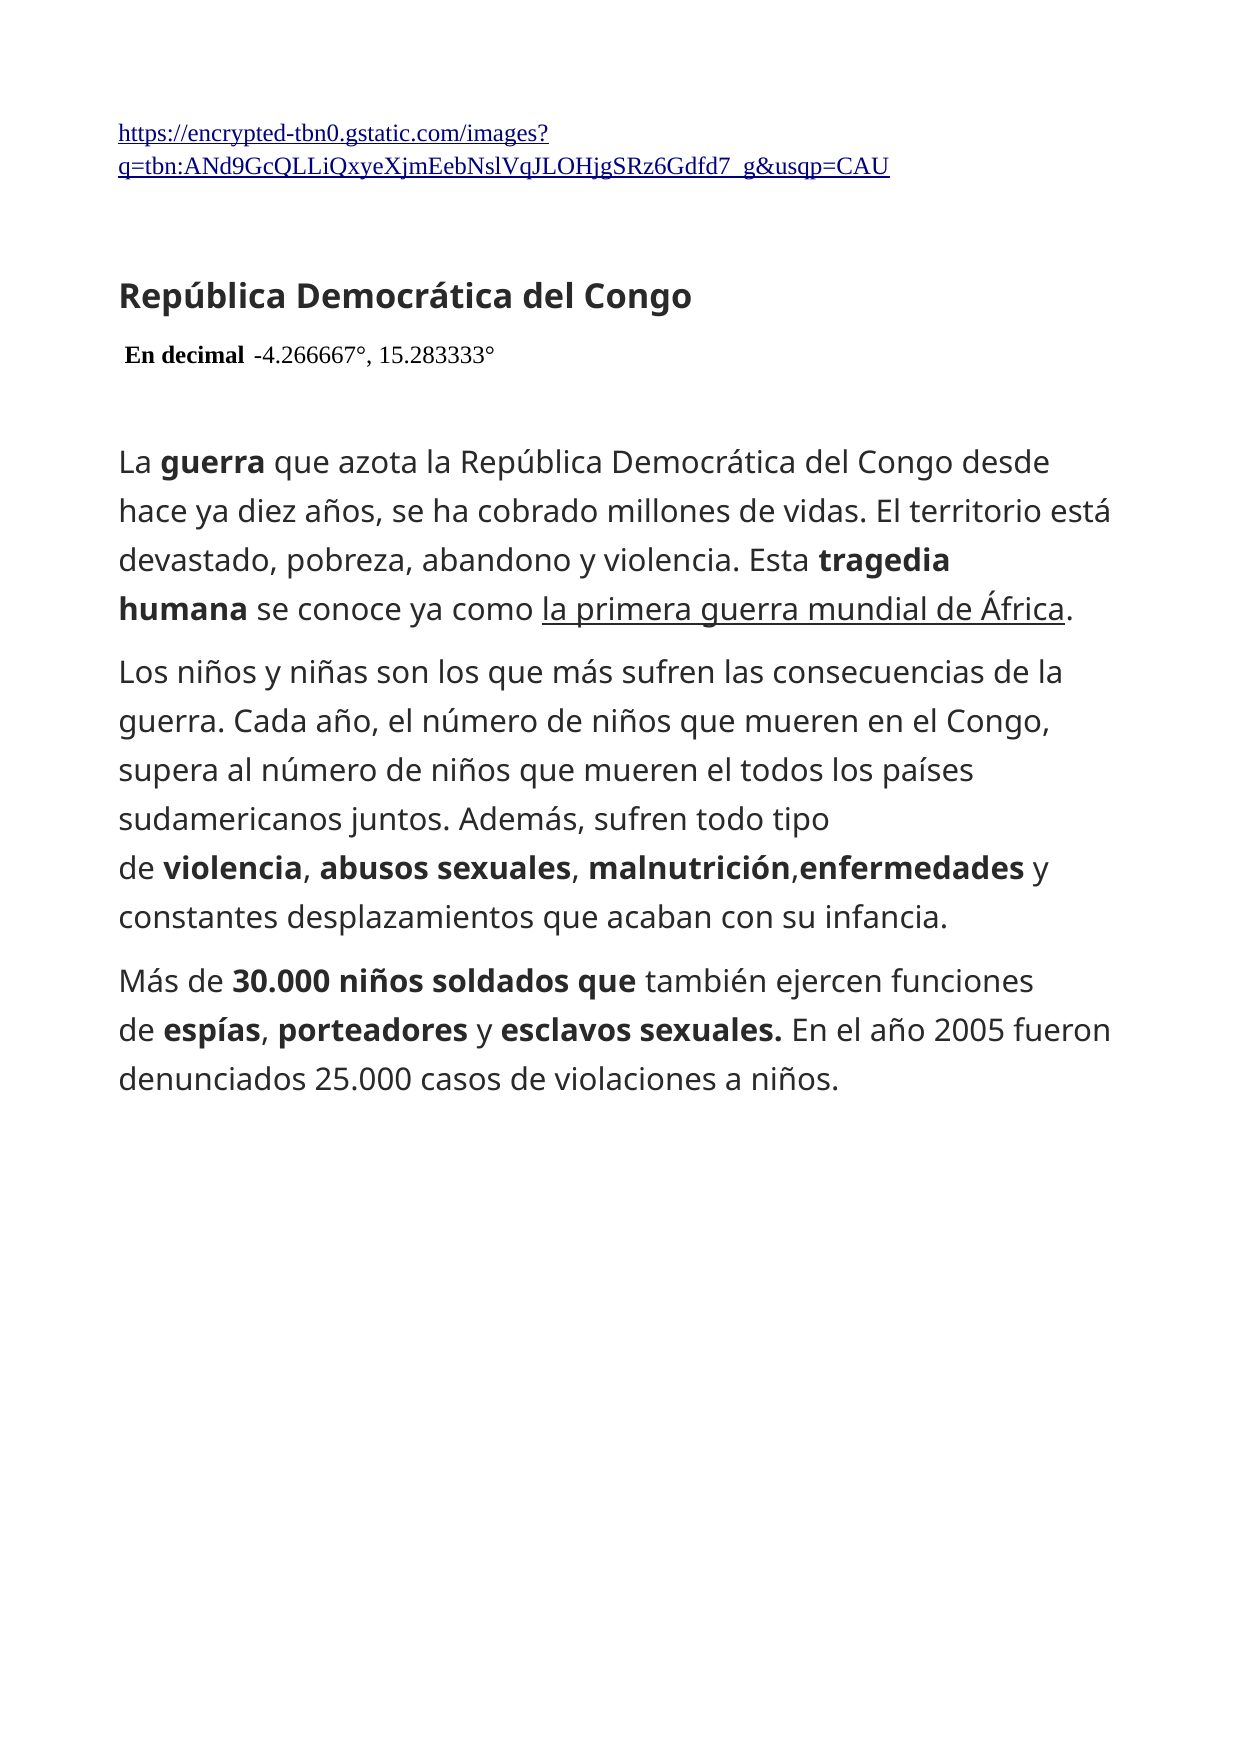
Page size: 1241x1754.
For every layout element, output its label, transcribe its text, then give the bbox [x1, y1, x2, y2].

text https://encrypted-tbn0.gstatic.com/images?q=tbn:ANd9GcQLLiQxyeXjmEebNslVqJLOHjgSRz6Gdfd7_g&usqp=CAU [118, 118, 1122, 180]
table_header -4.266667°, 15.283333° [251, 338, 506, 377]
text Los niños y niñas son los que más sufren las consecuencias de la guerra. Cada año, el número de niños que mueren en el Congo, supera al número de niños que mueren el todos los países sudamericanos juntos. Además, sufren todo tipo de violencia, abusos sexuales, malnutrición,enfermedades y constantes desplazamientos que acaban con su infancia. [118, 651, 1122, 938]
subtitle República Democrática del Congo [118, 271, 1122, 318]
text Más de 30.000 niños soldados que también ejercen funciones de espías, porteadores y esclavos sexuales. En el año 2005 fueron denunciados 25.000 casos de violaciones a niños. [118, 959, 1122, 1099]
table_header En decimal [118, 338, 251, 377]
text La guerra que azota la República Democrática del Congo desde hace ya diez años, se ha cobrado millones de vidas. El territorio está devastado, pobreza, abandono y violencia. Esta tragedia humana se conoce ya como la primera guerra mundial de África. [118, 440, 1122, 629]
